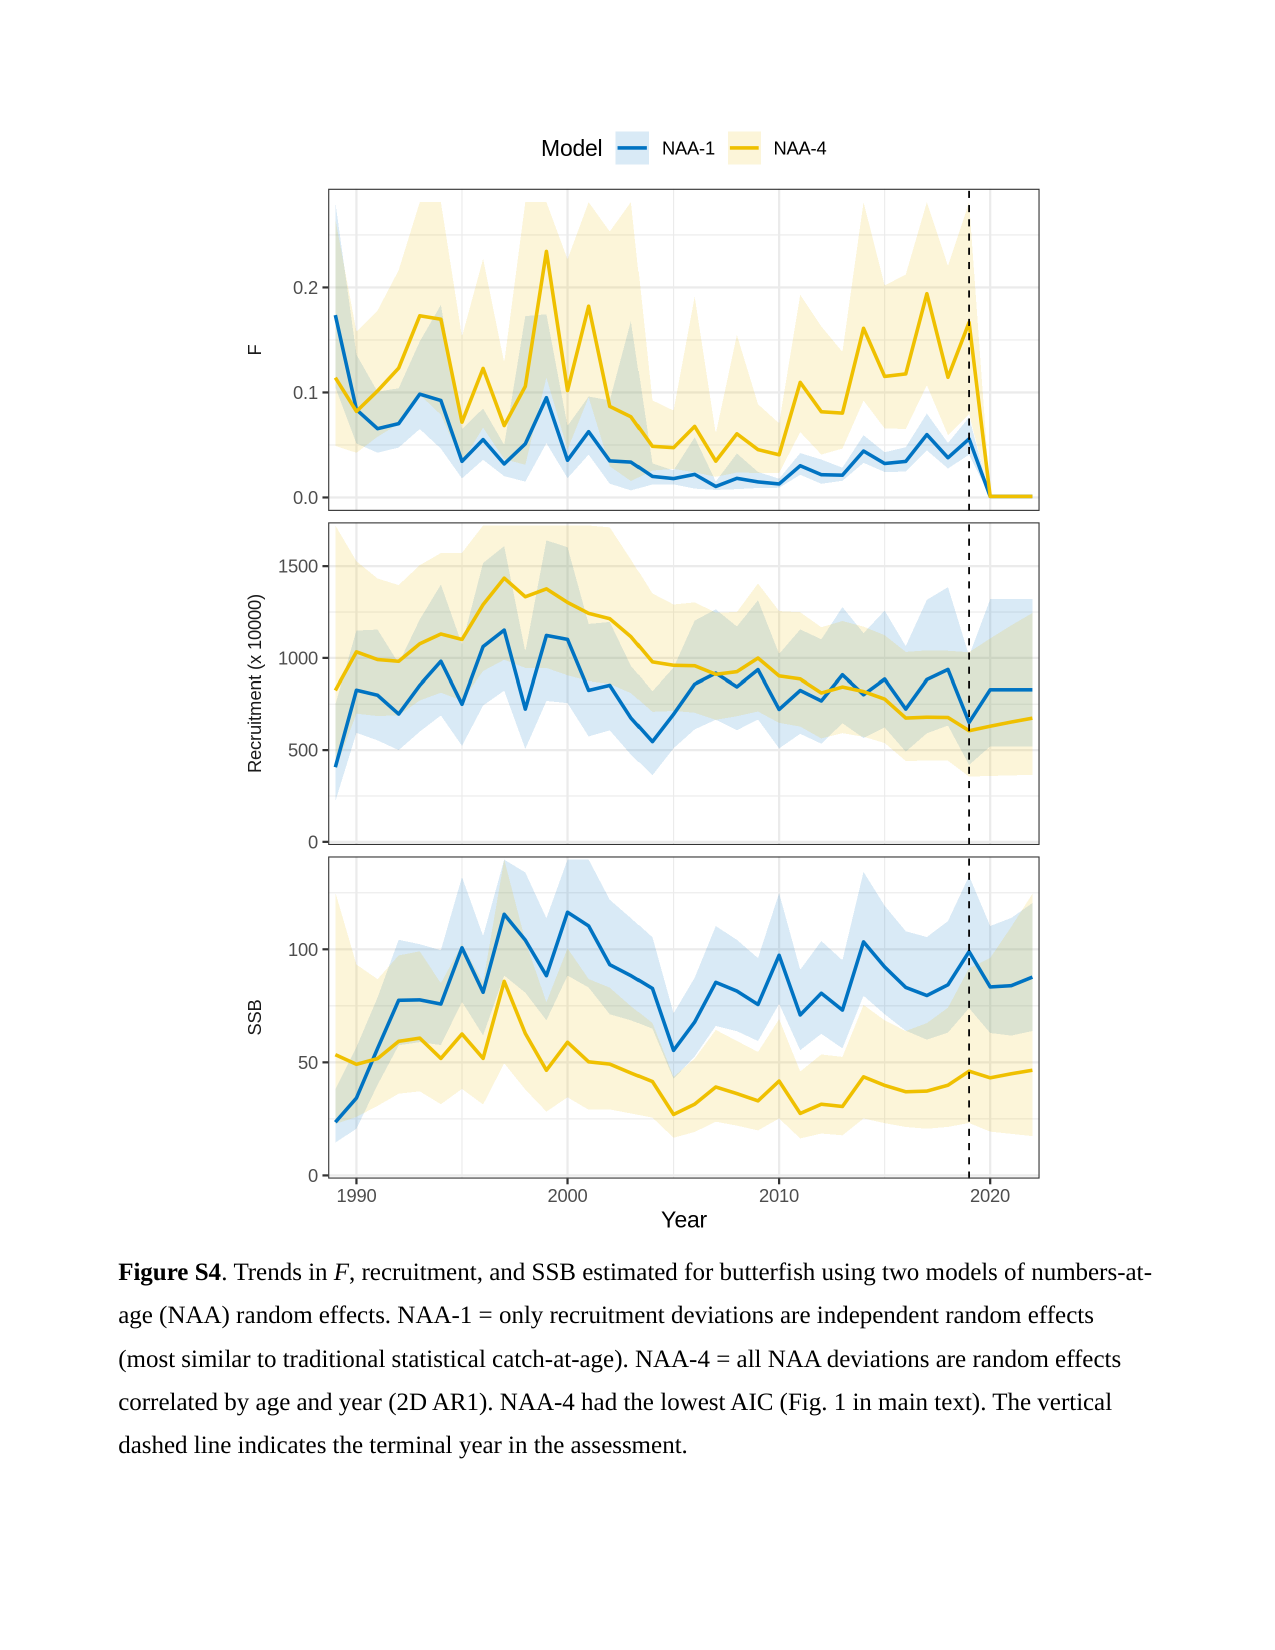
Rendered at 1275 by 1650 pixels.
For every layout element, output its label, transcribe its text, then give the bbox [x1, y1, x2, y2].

text Figure S4. Trends in F, recruitment, and SSB estimated for butterfish using two models of numbers-at-age (NAA) random effects. NAA-1 = only recruitment deviations are independent random effects (most similar to traditional statistical catch-at-age). NAA-4 = all NAA deviations are random effects correlated by age and year (2D AR1). NAA-4 had the lowest AIC (Fig. 1 in main text). The vertical dashed line indicates the terminal year in the assessment. [118, 1257, 1157, 1459]
picture [225, 118, 1050, 1244]
